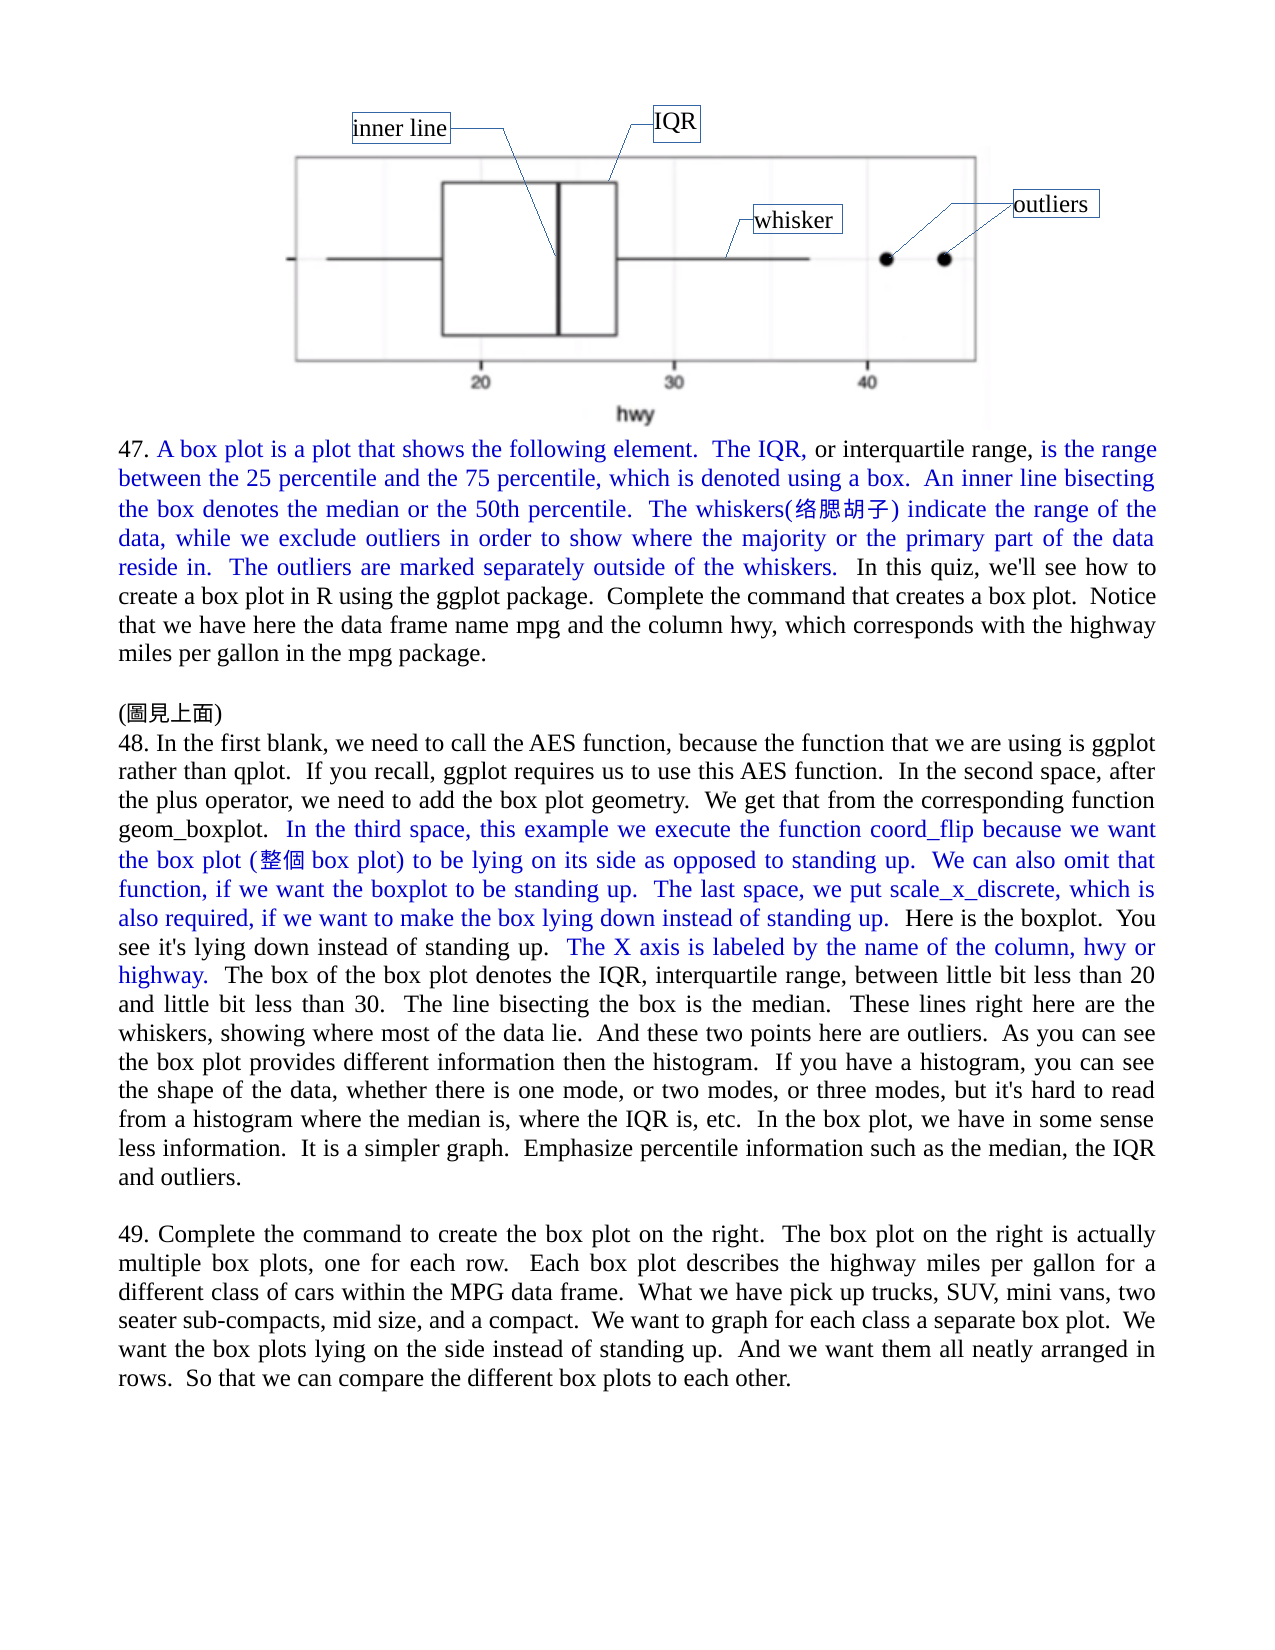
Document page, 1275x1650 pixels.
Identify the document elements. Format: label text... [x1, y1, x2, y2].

text 48. In the first blank, we need to call the AES function, because the function that we are using is ggplot rather than qplot. If you recall, ggplot requires us to use this AES function. In the second space, after the plus operator, we need to add the box plot geometry. We get that from the corresponding function geom_boxplot. In the third space, this example we execute the function coord_flip because we want the box plot (整個box plot) to be lying on its side as opposed to standing up. We can also omit that function, if we want the boxplot to be standing up. The last space, we put scale_x_discrete, which is also required, if we want to make the box lying down instead of standing up. Here is the boxplot. You see it's lying down instead of standing up. The X axis is labeled by the name of the column, hwy or highway. The box of the box plot denotes the IQR, interquartile range, between little bit less than 20 and little bit less than 30. The line bisecting the box is the median. These lines right here are the whiskers, showing where most of the data lie. And these two points here are outliers. As you can see the box plot provides different information then the histogram. If you have a histogram, you can see the shape of the data, whether there is one mode, or two modes, or three modes, but it's hard to read from a histogram where the median is, where the IQR is, etc. In the box plot, we have in some sense less information. It is a simpler graph. Emphasize percentile information such as the median, the IQR and outliers. [118, 728, 1157, 1191]
text 49. Complete the command to create the box plot on the right. The box plot on the right is actually multiple box plots, one for each row. Each box plot describes the highway miles per gallon for a different class of cars within the MPG data frame. What we have pick up trucks, SUV, mini vans, two seater sub-compacts, mid size, and a compact. We want to graph for each class a separate box plot. We want the box plots lying on the side instead of standing up. And we want them all neatly arranged in rows. So that we can compare the different box plots to each other. [118, 1219, 1157, 1392]
text 47. A box plot is a plot that shows the following element. The IQR, or interquartile range, is the range between the 25 percentile and the 75 percentile, which is denoted using a box. An inner line bisecting the box denotes the median or the 50th percentile. The whiskers(络腮胡子) indicate the range of the data, while we exclude outliers in order to show where the majority or the primary part of the data reside in. The outliers are marked separately outside of the whiskers. In this quiz, we'll see how to create a box plot in R using the ggplot package. Complete the command that creates a box plot. Notice that we have here the data frame name mpg and the column hwy, which corresponds with the highway miles per gallon in the mpg package. [118, 434, 1157, 667]
text (圖見上面) [118, 696, 1157, 728]
picture [284, 146, 991, 430]
